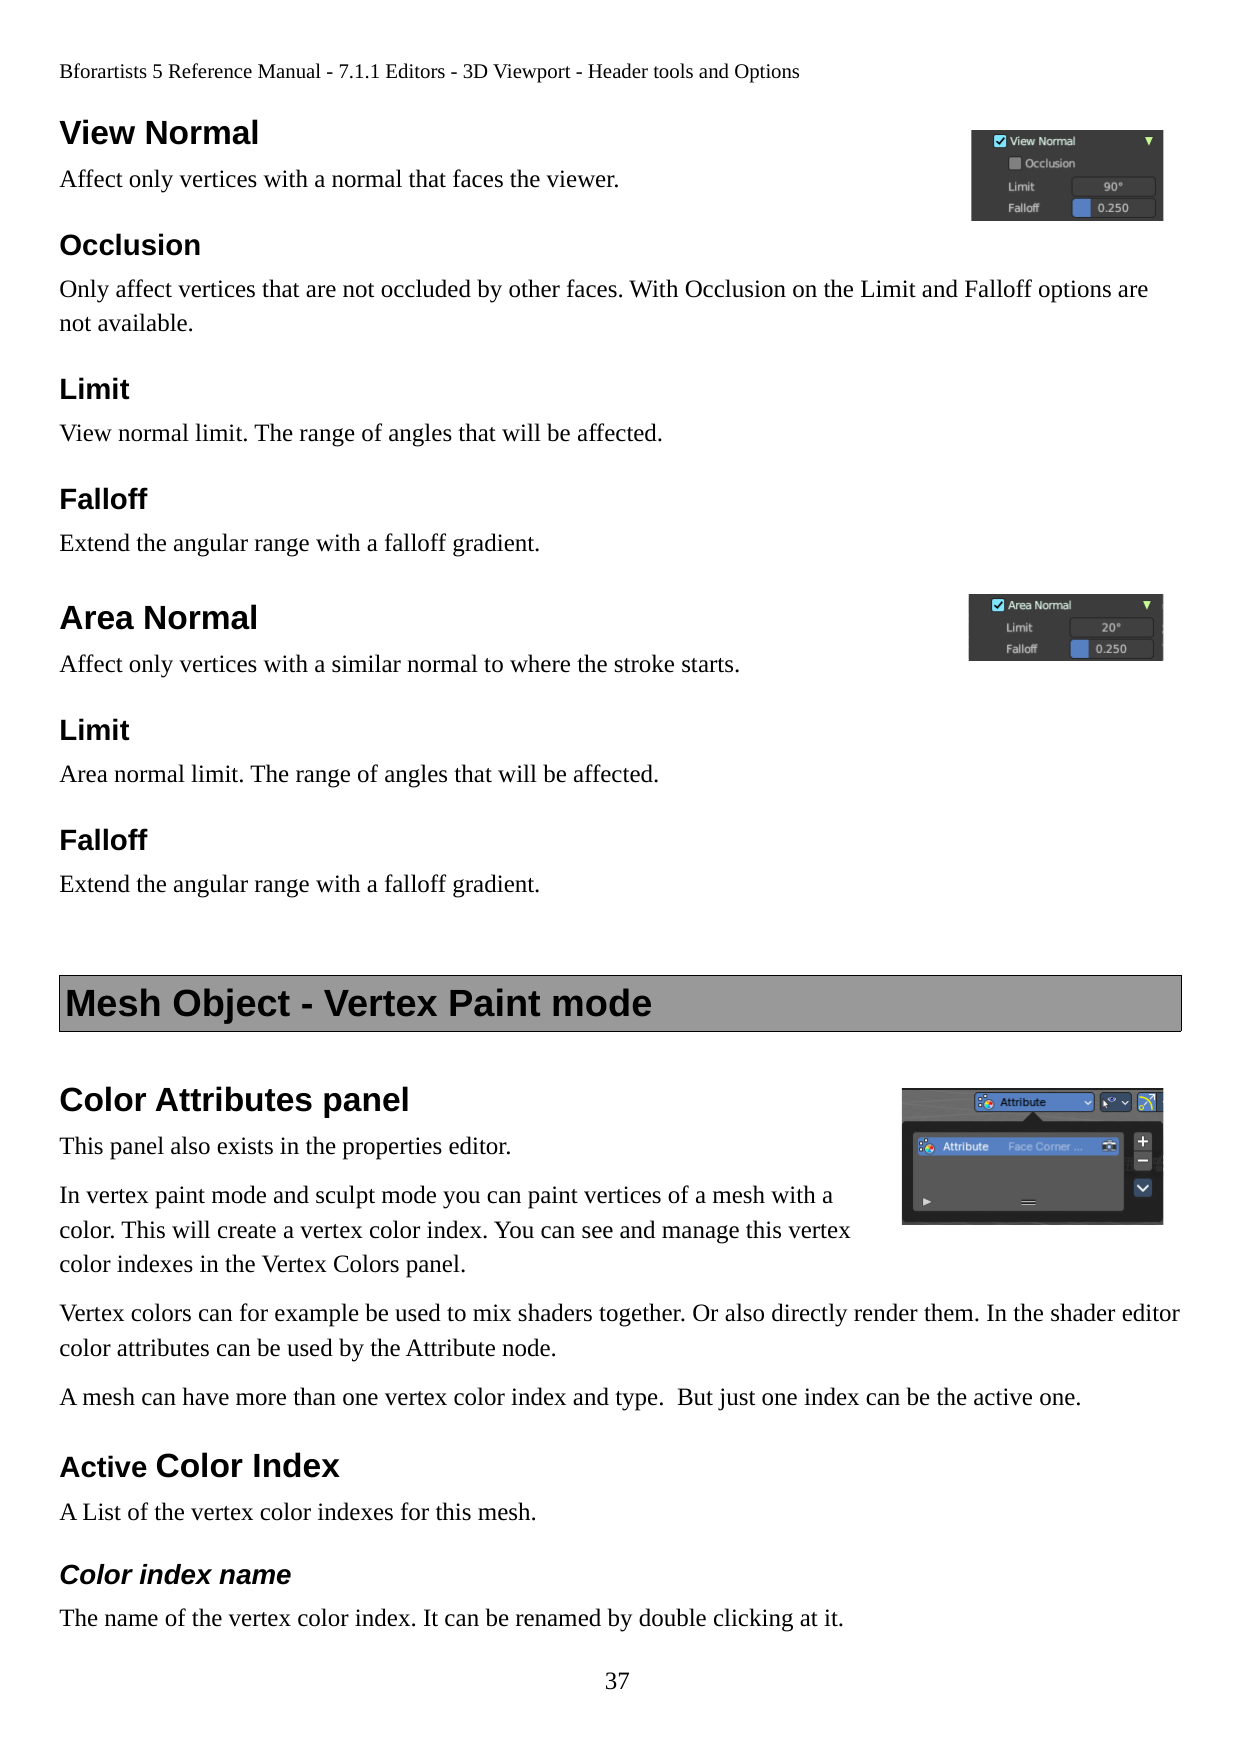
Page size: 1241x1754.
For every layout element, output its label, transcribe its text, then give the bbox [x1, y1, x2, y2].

text The name of the vertex color index. It can be renamed by double clicking at it. [59, 1603, 1181, 1631]
text Vertex colors can for example be used to mix shaders together. Or also directly render them. In the shader editor color attributes can be used by the Attribute node. [59, 1298, 1181, 1362]
subtitle View Normal [59, 113, 1181, 151]
text Area normal limit. The range of angles that will be affected. [59, 759, 1181, 788]
table_header Mesh Object - Vertex Paint mode [60, 976, 1181, 1031]
subtitle Limit [59, 372, 1181, 406]
subtitle Limit [59, 713, 1181, 746]
subtitle Color Attributes panel [59, 1080, 1181, 1119]
text A List of the vertex color indexes for this mesh. [59, 1497, 1181, 1526]
subtitle Color index name [59, 1558, 1181, 1590]
text Extend the angular range with a falloff gradient. [59, 528, 1181, 557]
subtitle Area Normal [59, 598, 968, 636]
subtitle [1164, 598, 1181, 636]
text In vertex paint mode and sculpt mode you can paint vertices of a mesh with a color. This will create a vertex color index. You can see and manage this vertex color indexes in the Vertex Colors panel. [59, 1180, 1181, 1278]
subtitle Occlusion [59, 227, 1181, 261]
subtitle Active Color Index [59, 1446, 1181, 1484]
text A mesh can have more than one vertex color index and type. But just one index can be the active one. [59, 1382, 1181, 1411]
text Affect only vertices with a normal that faces the viewer. [59, 164, 971, 192]
text Affect only vertices with a similar normal to where the stroke starts. [59, 649, 1181, 678]
text This panel also exists in the properties editor. [59, 1131, 901, 1160]
subtitle Falloff [59, 822, 1181, 856]
text View normal limit. The range of angles that will be affected. [59, 418, 1181, 447]
picture [971, 130, 1164, 221]
text Only affect vertices that are not occluded by other faces. With Occlusion on the Limit and Falloff options are not available. [59, 274, 1181, 337]
picture [901, 1088, 1164, 1225]
subtitle Falloff [59, 482, 1181, 515]
text Extend the angular range with a falloff gradient. [59, 869, 1181, 897]
picture [968, 594, 1164, 661]
